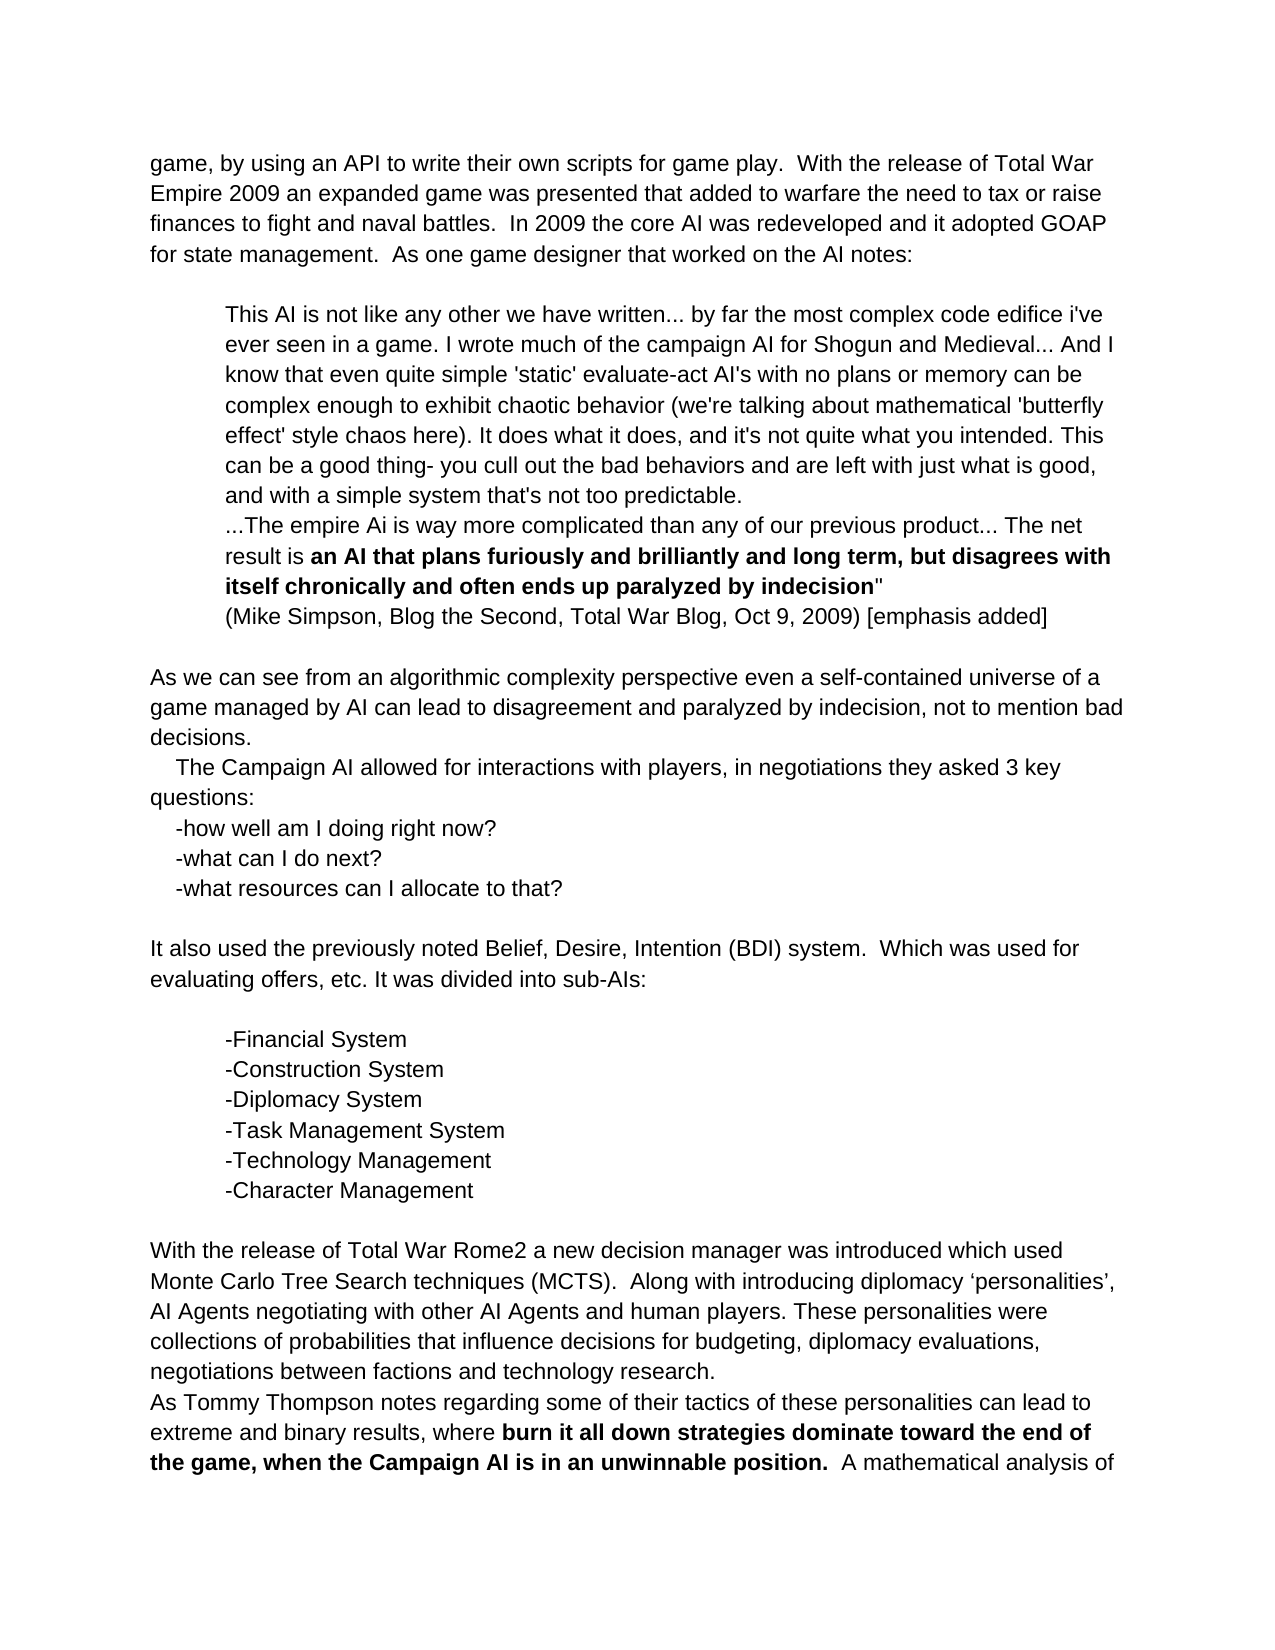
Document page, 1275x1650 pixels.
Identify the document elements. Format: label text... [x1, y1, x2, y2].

text This AI is not like any other we have written... by far the most complex code edifice i've ever seen in a game. I wrote much of the campaign AI for Shogun and Medieval... And I know that even quite simple 'static' evaluate-act AI's with no plans or memory can be complex enough to exhibit chaotic behavior (we're talking about mathematical 'butterfly effect' style chaos here). It does what it does, and it's not quite what you intended. This can be a good thing- you cull out the bad behaviors and are left with just what is good, and with a simple system that's not too predictable. ...The empire Ai is way more complicated than any of our previous product... The net result is an AI that plans furiously and brilliantly and long term, but disagrees with itself chronically and often ends up paralyzed by indecision" (Mike Simpson, Blog the Second, Total War Blog, Oct 9, 2009) [emphasis added] [225, 301, 1125, 629]
text It also used the previously noted Belief, Desire, Intention (BDI) system. Which was used for evaluating offers, etc. It was divided into sub-AIs: [150, 935, 1125, 992]
text -Financial System -Construction System -Diplomacy System -Task Management System -Technology Management -Character Management [225, 1026, 1125, 1203]
text -how well am I doing right now? -what can I do next? -what resources can I allocate to that? [150, 814, 1125, 932]
text As we can see from an algorithmic complexity perspective even a self-contained universe of a game managed by AI can lead to disagreement and paralyzed by indecision, not to mention bad decisions. [150, 663, 1125, 750]
text The Campaign AI allowed for interactions with players, in negotiations they asked 3 key questions: [150, 754, 1125, 811]
text With the release of Total War Rome2 a new decision manager was introduced which used Monte Carlo Tree Search techniques (MCTS). Along with introducing diplomacy ‘personalities’, AI Agents negotiating with other AI Agents and human players. These personalities were collections of probabilities that influence decisions for budgeting, diplomacy evaluations, negotiations between factions and technology research. As Tommy Thompson notes regarding some of their tactics of these personalities can lead to extreme and binary results, where burn it all down strategies dominate toward the end of the game, when the Campaign AI is in an unwinnable position. A mathematical analysis of [150, 1237, 1125, 1475]
text game, by using an API to write their own scripts for game play. With the release of Total War Empire 2009 an expanded game was presented that added to warfare the need to tax or raise finances to fight and naval battles. In 2009 the core AI was redeveloped and it adopted GOAP for state management. As one game designer that worked on the AI notes: [150, 150, 1125, 267]
